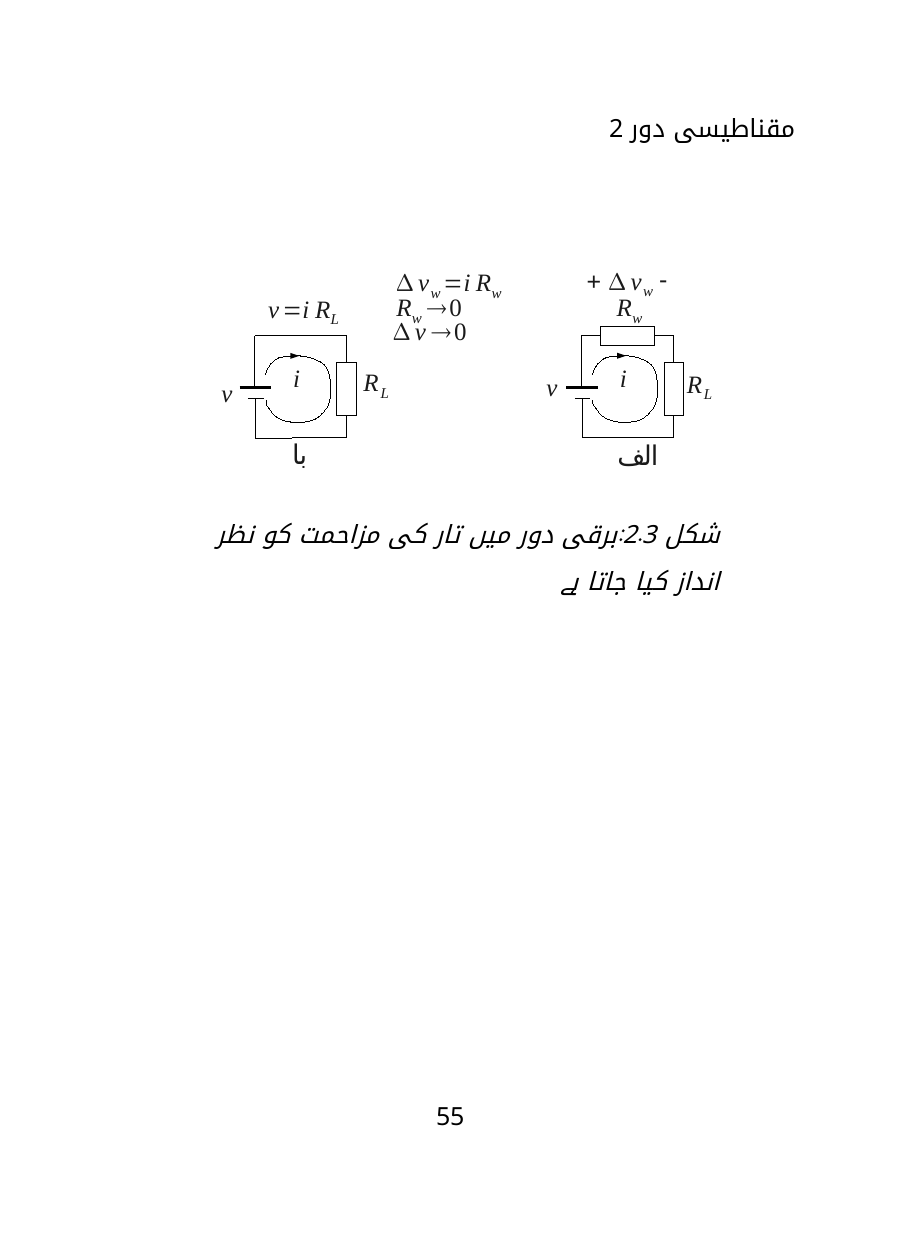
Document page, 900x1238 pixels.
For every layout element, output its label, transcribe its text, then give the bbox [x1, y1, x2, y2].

text شکل 2.3:برقی دور میں تار کی مزاحمت کو نظر انداز کیا جاتا ہے [179, 195, 719, 606]
